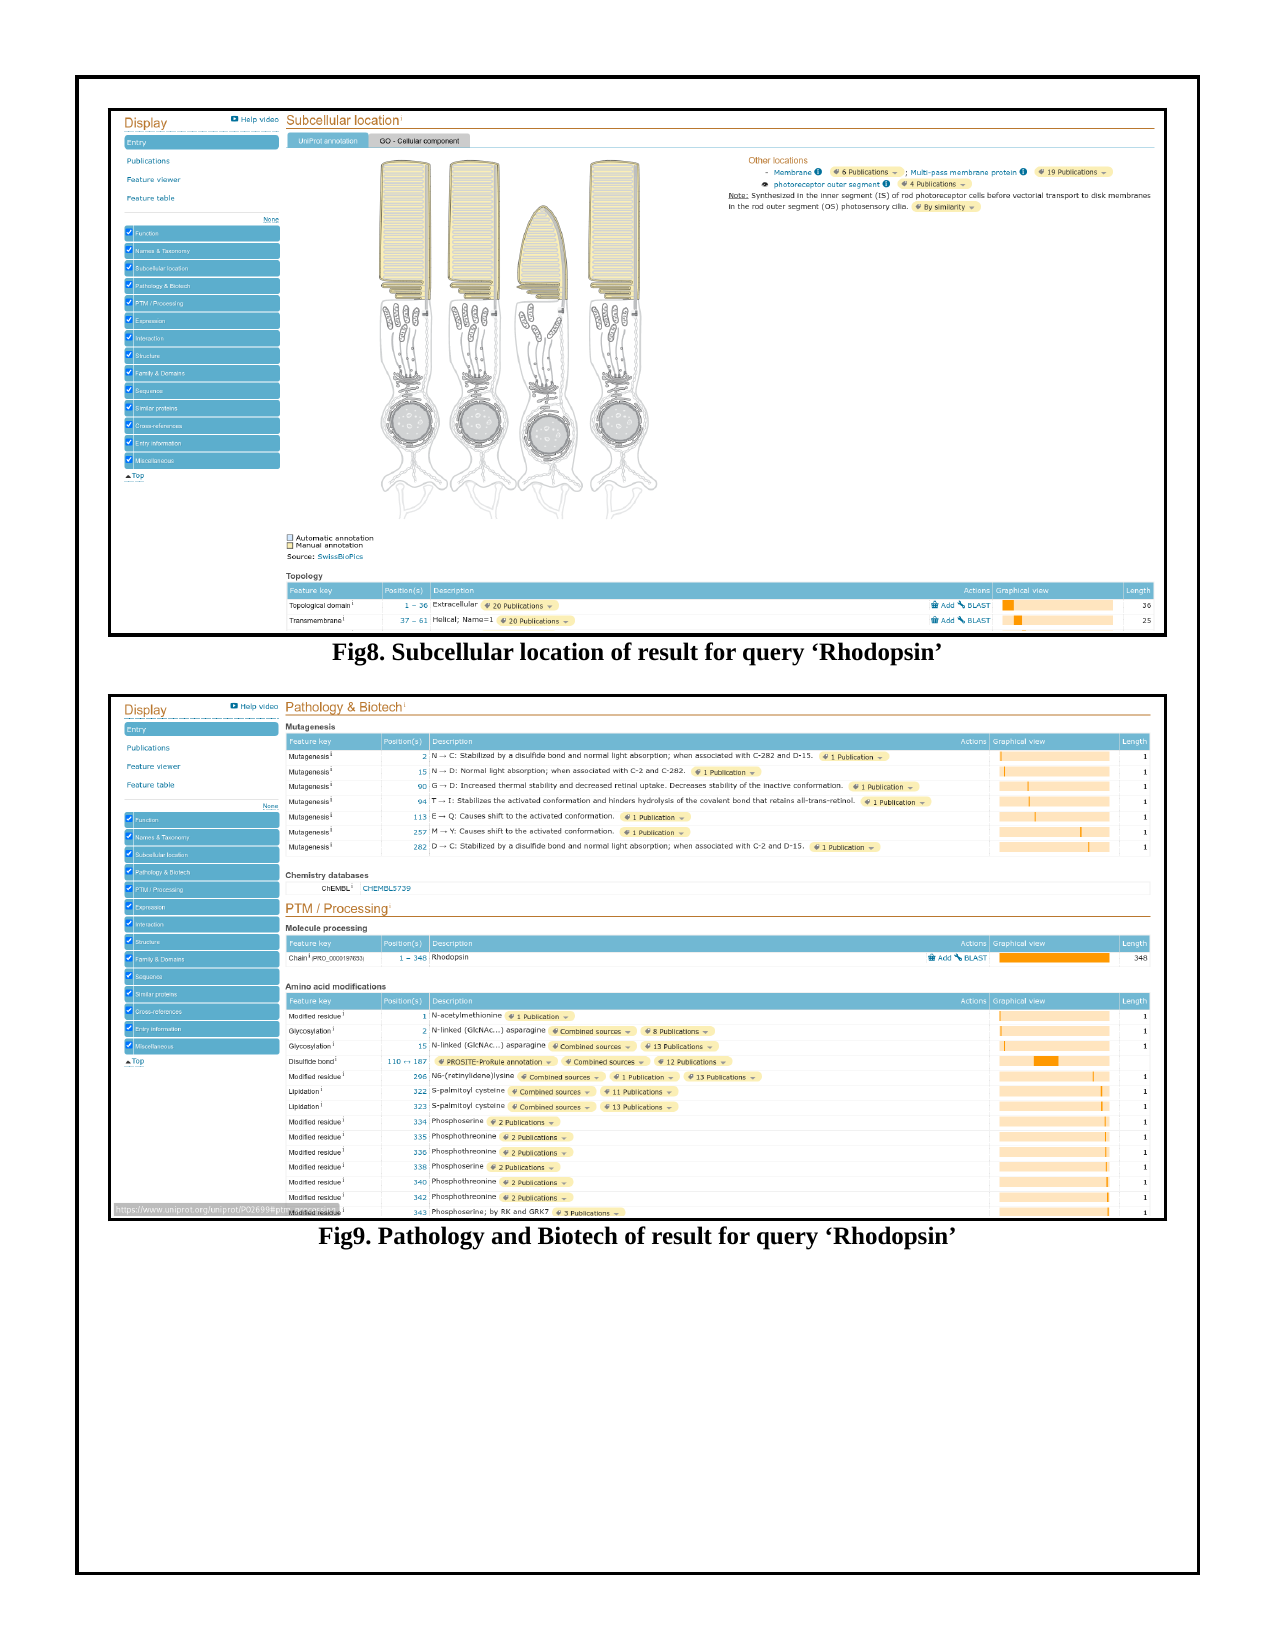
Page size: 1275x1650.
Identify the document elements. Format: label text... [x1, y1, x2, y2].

text Fig9. Pathology and Biotech of result for query ‘Rhodopsin’ [108, 1221, 1167, 1250]
picture [113, 700, 1162, 1216]
picture [113, 113, 1162, 631]
text Fig8. Subcellular location of result for query ‘Rhodopsin’ [108, 637, 1167, 665]
text [111, 697, 1164, 1218]
